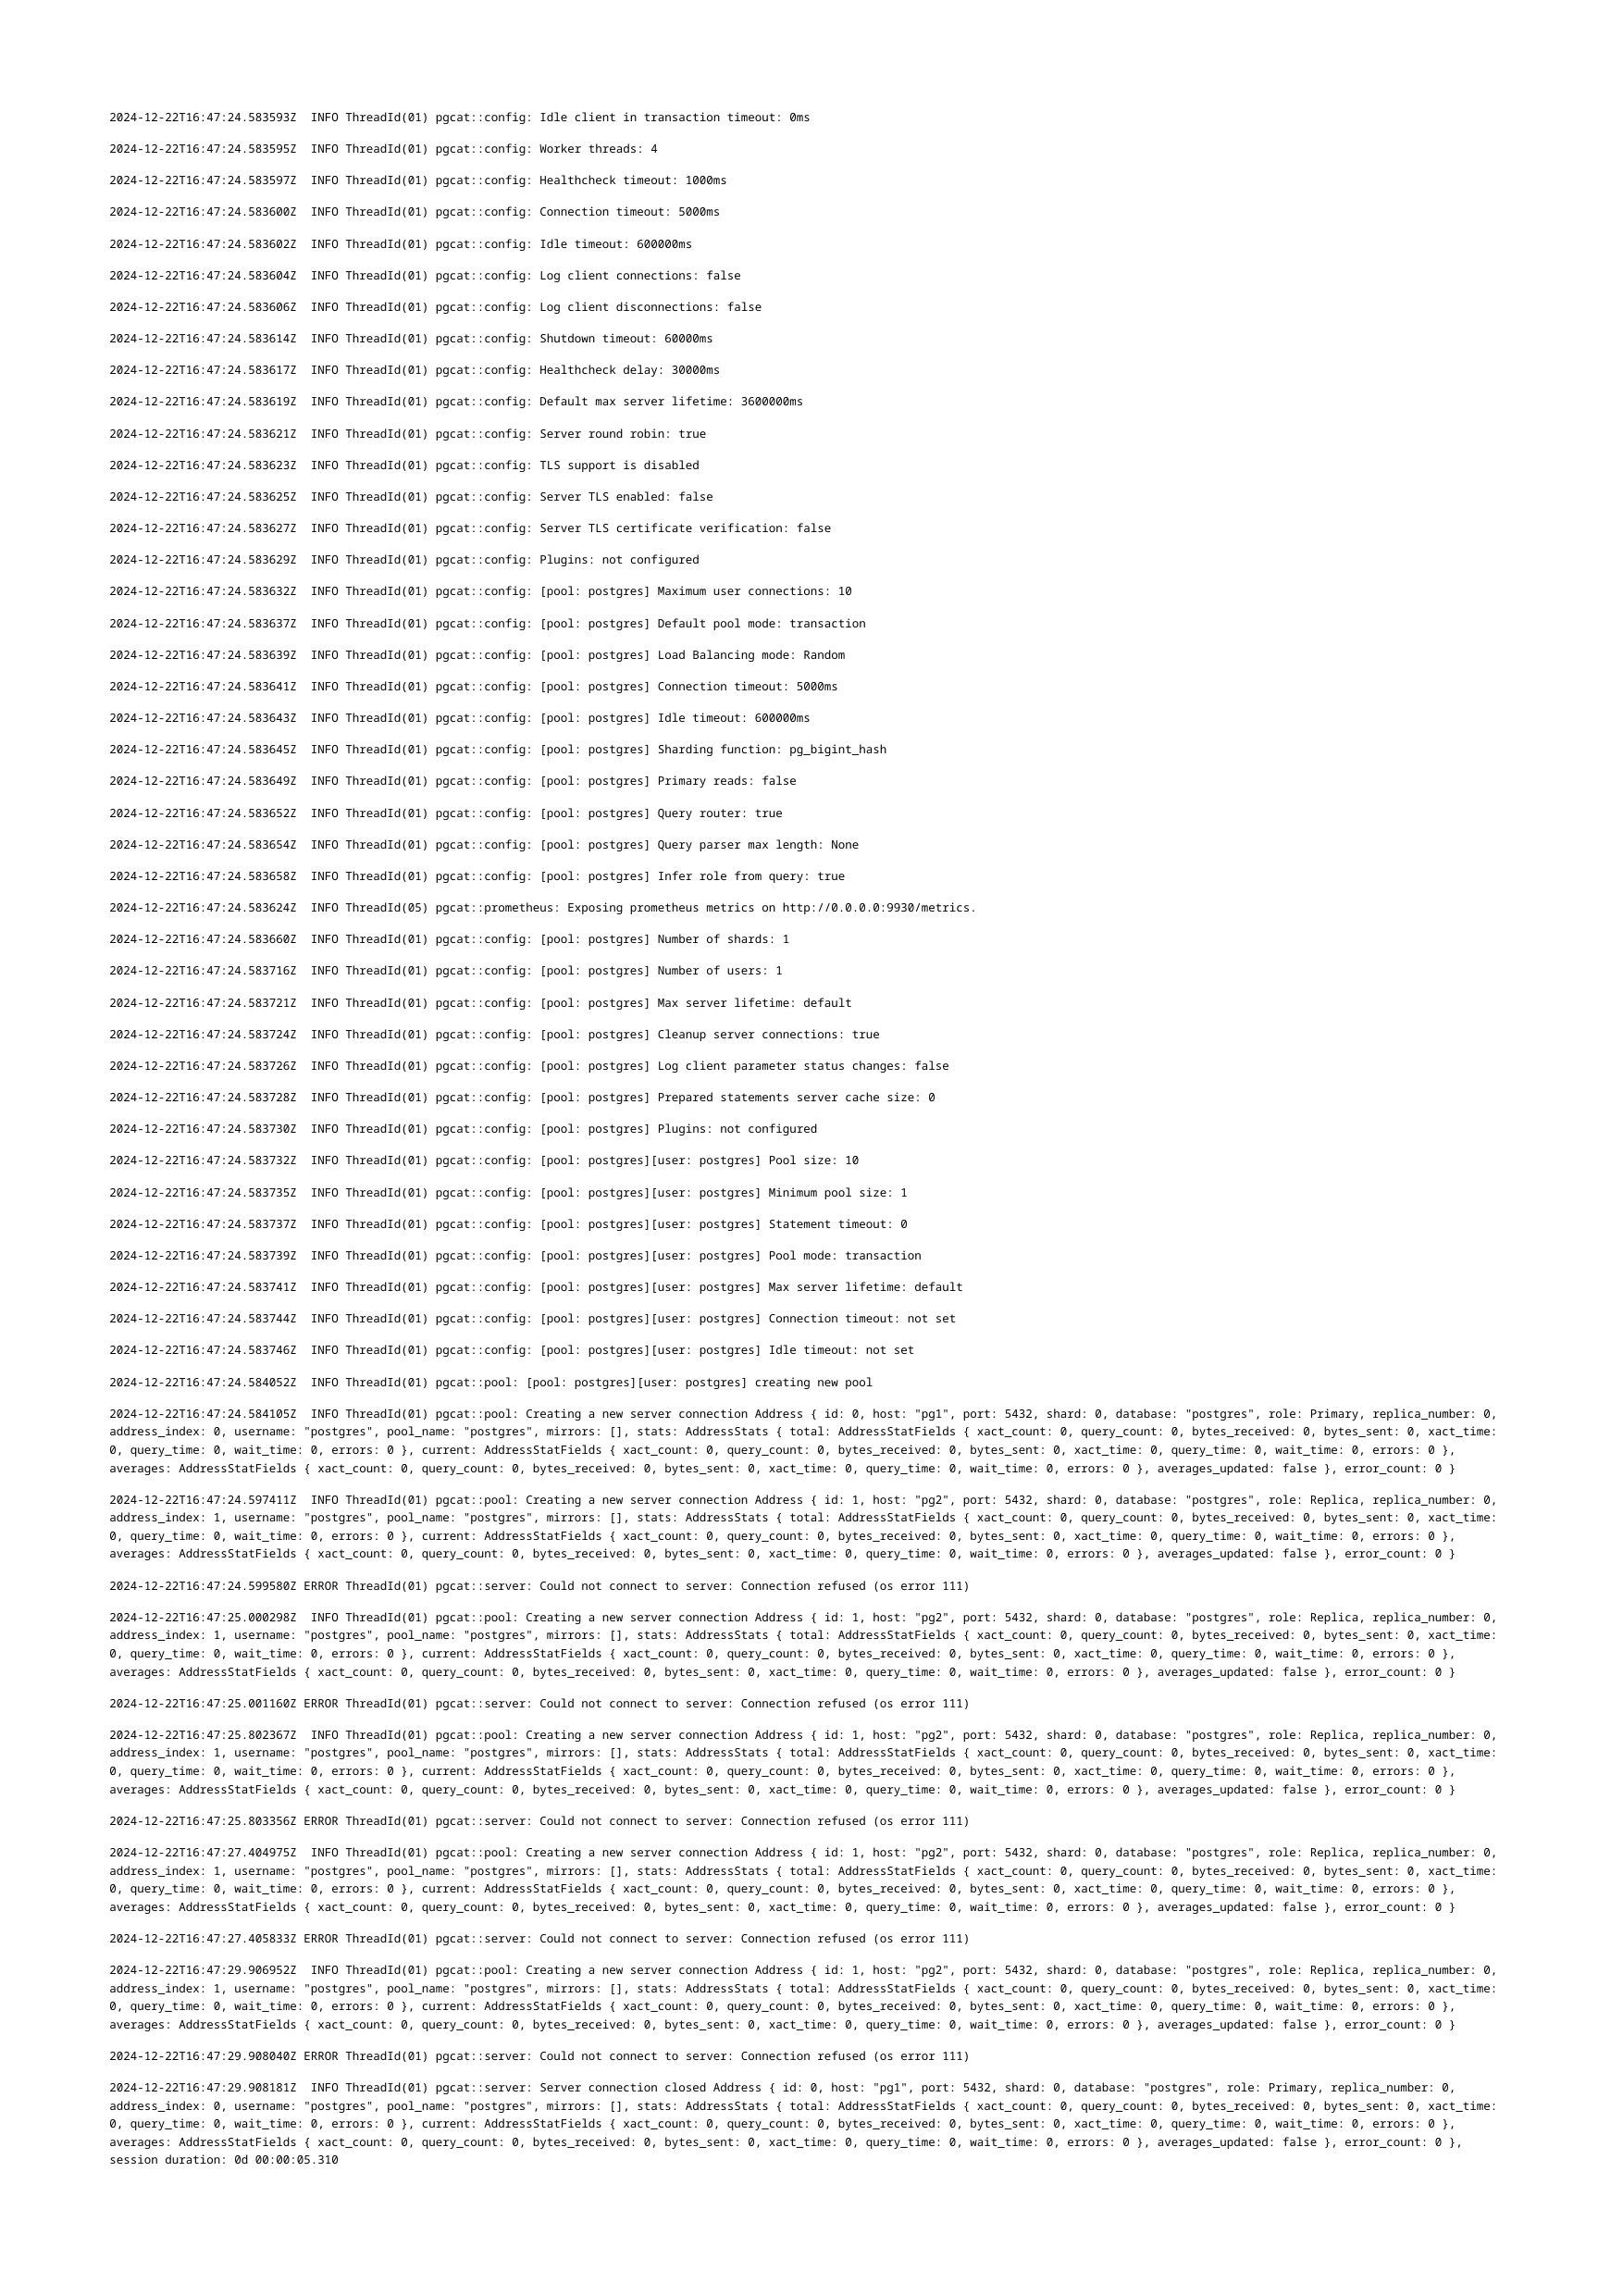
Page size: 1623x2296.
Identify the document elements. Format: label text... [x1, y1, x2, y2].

text 2024-12-22T16:47:24.583619Z INFO ThreadId(01) pgcat::config: Default max server lifetime: 3600000ms [109, 394, 1514, 410]
text 2024-12-22T16:47:24.583660Z INFO ThreadId(01) pgcat::config: [pool: postgres] Number of shards: 1 [109, 931, 1514, 947]
text 2024-12-22T16:47:27.405833Z ERROR ThreadId(01) pgcat::server: Could not connect to server: Connection refused (os error 111) [109, 1930, 1514, 1946]
text 2024-12-22T16:47:24.583639Z INFO ThreadId(01) pgcat::config: [pool: postgres] Load Balancing mode: Random [109, 647, 1514, 663]
text 2024-12-22T16:47:24.583624Z INFO ThreadId(05) pgcat::prometheus: Exposing prometheus metrics on http://0.0.0.0:9930/metrics. [109, 900, 1514, 915]
text 2024-12-22T16:47:24.583654Z INFO ThreadId(01) pgcat::config: [pool: postgres] Query parser max length: None [109, 837, 1514, 852]
text 2024-12-22T16:47:24.583735Z INFO ThreadId(01) pgcat::config: [pool: postgres][user: postgres] Minimum pool size: 1 [109, 1185, 1514, 1200]
text 2024-12-22T16:47:24.583602Z INFO ThreadId(01) pgcat::config: Idle timeout: 600000ms [109, 236, 1514, 252]
text 2024-12-22T16:47:24.583595Z INFO ThreadId(01) pgcat::config: Worker threads: 4 [109, 141, 1514, 156]
text 2024-12-22T16:47:24.583621Z INFO ThreadId(01) pgcat::config: Server round robin: true [109, 426, 1514, 441]
text 2024-12-22T16:47:29.908040Z ERROR ThreadId(01) pgcat::server: Could not connect to server: Connection refused (os error 111) [109, 2048, 1514, 2064]
text 2024-12-22T16:47:24.583658Z INFO ThreadId(01) pgcat::config: [pool: postgres] Infer role from query: true [109, 868, 1514, 884]
text 2024-12-22T16:47:24.583637Z INFO ThreadId(01) pgcat::config: [pool: postgres] Default pool mode: transaction [109, 615, 1514, 631]
text 2024-12-22T16:47:24.583721Z INFO ThreadId(01) pgcat::config: [pool: postgres] Max server lifetime: default [109, 995, 1514, 1011]
text 2024-12-22T16:47:24.583604Z INFO ThreadId(01) pgcat::config: Log client connections: false [109, 267, 1514, 283]
text 2024-12-22T16:47:25.803356Z ERROR ThreadId(01) pgcat::server: Could not connect to server: Connection refused (os error 111) [109, 1813, 1514, 1829]
text 2024-12-22T16:47:24.583726Z INFO ThreadId(01) pgcat::config: [pool: postgres] Log client parameter status changes: false [109, 1058, 1514, 1074]
text 2024-12-22T16:47:24.583600Z INFO ThreadId(01) pgcat::config: Connection timeout: 5000ms [109, 205, 1514, 220]
text 2024-12-22T16:47:29.908181Z INFO ThreadId(01) pgcat::server: Server connection closed Address { id: 0, host: "pg1", port: 5432, shard: 0, database: "postgres", role: Primary, replica_number: 0, address_index: 0, username: "postgres", pool_name: "postgres", mirrors: [], stats: AddressStats { total: AddressStatFields { xact_count: 0, query_count: 0, bytes_received: 0, bytes_sent: 0, xact_time: 0, query_time: 0, wait_time: 0, errors: 0 }, current: AddressStatFields { xact_count: 0, query_count: 0, bytes_received: 0, bytes_sent: 0, xact_time: 0, query_time: 0, wait_time: 0, errors: 0 }, averages: AddressStatFields { xact_count: 0, query_count: 0, bytes_received: 0, bytes_sent: 0, xact_time: 0, query_time: 0, wait_time: 0, errors: 0 }, averages_updated: false }, error_count: 0 }, session duration: 0d 00:00:05.310 [109, 2079, 1514, 2168]
text 2024-12-22T16:47:24.583593Z INFO ThreadId(01) pgcat::config: Idle client in transaction timeout: 0ms [109, 109, 1514, 125]
text 2024-12-22T16:47:24.597411Z INFO ThreadId(01) pgcat::pool: Creating a new server connection Address { id: 1, host: "pg2", port: 5432, shard: 0, database: "postgres", role: Replica, replica_number: 0, address_index: 1, username: "postgres", pool_name: "postgres", mirrors: [], stats: AddressStats { total: AddressStatFields { xact_count: 0, query_count: 0, bytes_received: 0, bytes_sent: 0, xact_time: 0, query_time: 0, wait_time: 0, errors: 0 }, current: AddressStatFields { xact_count: 0, query_count: 0, bytes_received: 0, bytes_sent: 0, xact_time: 0, query_time: 0, wait_time: 0, errors: 0 }, averages: AddressStatFields { xact_count: 0, query_count: 0, bytes_received: 0, bytes_sent: 0, xact_time: 0, query_time: 0, wait_time: 0, errors: 0 }, averages_updated: false }, error_count: 0 } [109, 1492, 1514, 1562]
text 2024-12-22T16:47:24.583732Z INFO ThreadId(01) pgcat::config: [pool: postgres][user: postgres] Pool size: 10 [109, 1153, 1514, 1169]
text 2024-12-22T16:47:24.583716Z INFO ThreadId(01) pgcat::config: [pool: postgres] Number of users: 1 [109, 963, 1514, 979]
text 2024-12-22T16:47:24.583627Z INFO ThreadId(01) pgcat::config: Server TLS certificate verification: false [109, 520, 1514, 536]
text 2024-12-22T16:47:24.583741Z INFO ThreadId(01) pgcat::config: [pool: postgres][user: postgres] Max server lifetime: default [109, 1279, 1514, 1295]
text 2024-12-22T16:47:24.583652Z INFO ThreadId(01) pgcat::config: [pool: postgres] Query router: true [109, 805, 1514, 821]
text 2024-12-22T16:47:24.583649Z INFO ThreadId(01) pgcat::config: [pool: postgres] Primary reads: false [109, 774, 1514, 789]
text 2024-12-22T16:47:24.583730Z INFO ThreadId(01) pgcat::config: [pool: postgres] Plugins: not configured [109, 1121, 1514, 1136]
text 2024-12-22T16:47:24.583641Z INFO ThreadId(01) pgcat::config: [pool: postgres] Connection timeout: 5000ms [109, 678, 1514, 694]
text 2024-12-22T16:47:25.000298Z INFO ThreadId(01) pgcat::pool: Creating a new server connection Address { id: 1, host: "pg2", port: 5432, shard: 0, database: "postgres", role: Replica, replica_number: 0, address_index: 1, username: "postgres", pool_name: "postgres", mirrors: [], stats: AddressStats { total: AddressStatFields { xact_count: 0, query_count: 0, bytes_received: 0, bytes_sent: 0, xact_time: 0, query_time: 0, wait_time: 0, errors: 0 }, current: AddressStatFields { xact_count: 0, query_count: 0, bytes_received: 0, bytes_sent: 0, xact_time: 0, query_time: 0, wait_time: 0, errors: 0 }, averages: AddressStatFields { xact_count: 0, query_count: 0, bytes_received: 0, bytes_sent: 0, xact_time: 0, query_time: 0, wait_time: 0, errors: 0 }, averages_updated: false }, error_count: 0 } [109, 1609, 1514, 1680]
text 2024-12-22T16:47:24.583597Z INFO ThreadId(01) pgcat::config: Healthcheck timeout: 1000ms [109, 172, 1514, 188]
text 2024-12-22T16:47:24.583632Z INFO ThreadId(01) pgcat::config: [pool: postgres] Maximum user connections: 10 [109, 584, 1514, 600]
text 2024-12-22T16:47:24.583728Z INFO ThreadId(01) pgcat::config: [pool: postgres] Prepared statements server cache size: 0 [109, 1089, 1514, 1105]
text 2024-12-22T16:47:24.583617Z INFO ThreadId(01) pgcat::config: Healthcheck delay: 30000ms [109, 362, 1514, 378]
text 2024-12-22T16:47:24.599580Z ERROR ThreadId(01) pgcat::server: Could not connect to server: Connection refused (os error 111) [109, 1578, 1514, 1594]
text 2024-12-22T16:47:27.404975Z INFO ThreadId(01) pgcat::pool: Creating a new server connection Address { id: 1, host: "pg2", port: 5432, shard: 0, database: "postgres", role: Replica, replica_number: 0, address_index: 1, username: "postgres", pool_name: "postgres", mirrors: [], stats: AddressStats { total: AddressStatFields { xact_count: 0, query_count: 0, bytes_received: 0, bytes_sent: 0, xact_time: 0, query_time: 0, wait_time: 0, errors: 0 }, current: AddressStatFields { xact_count: 0, query_count: 0, bytes_received: 0, bytes_sent: 0, xact_time: 0, query_time: 0, wait_time: 0, errors: 0 }, averages: AddressStatFields { xact_count: 0, query_count: 0, bytes_received: 0, bytes_sent: 0, xact_time: 0, query_time: 0, wait_time: 0, errors: 0 }, averages_updated: false }, error_count: 0 } [109, 1844, 1514, 1915]
text 2024-12-22T16:47:24.583645Z INFO ThreadId(01) pgcat::config: [pool: postgres] Sharding function: pg_bigint_hash [109, 741, 1514, 757]
text 2024-12-22T16:47:24.583606Z INFO ThreadId(01) pgcat::config: Log client disconnections: false [109, 299, 1514, 315]
text 2024-12-22T16:47:25.001160Z ERROR ThreadId(01) pgcat::server: Could not connect to server: Connection refused (os error 111) [109, 1695, 1514, 1711]
text 2024-12-22T16:47:24.583614Z INFO ThreadId(01) pgcat::config: Shutdown timeout: 60000ms [109, 330, 1514, 346]
text 2024-12-22T16:47:24.583737Z INFO ThreadId(01) pgcat::config: [pool: postgres][user: postgres] Statement timeout: 0 [109, 1216, 1514, 1232]
text 2024-12-22T16:47:24.583744Z INFO ThreadId(01) pgcat::config: [pool: postgres][user: postgres] Connection timeout: not set [109, 1310, 1514, 1326]
text 2024-12-22T16:47:24.583623Z INFO ThreadId(01) pgcat::config: TLS support is disabled [109, 457, 1514, 473]
text 2024-12-22T16:47:24.583625Z INFO ThreadId(01) pgcat::config: Server TLS enabled: false [109, 489, 1514, 504]
text 2024-12-22T16:47:24.583629Z INFO ThreadId(01) pgcat::config: Plugins: not configured [109, 552, 1514, 567]
text 2024-12-22T16:47:24.583739Z INFO ThreadId(01) pgcat::config: [pool: postgres][user: postgres] Pool mode: transaction [109, 1247, 1514, 1263]
text 2024-12-22T16:47:24.584105Z INFO ThreadId(01) pgcat::pool: Creating a new server connection Address { id: 0, host: "pg1", port: 5432, shard: 0, database: "postgres", role: Primary, replica_number: 0, address_index: 0, username: "postgres", pool_name: "postgres", mirrors: [], stats: AddressStats { total: AddressStatFields { xact_count: 0, query_count: 0, bytes_received: 0, bytes_sent: 0, xact_time: 0, query_time: 0, wait_time: 0, errors: 0 }, current: AddressStatFields { xact_count: 0, query_count: 0, bytes_received: 0, bytes_sent: 0, xact_time: 0, query_time: 0, wait_time: 0, errors: 0 }, averages: AddressStatFields { xact_count: 0, query_count: 0, bytes_received: 0, bytes_sent: 0, xact_time: 0, query_time: 0, wait_time: 0, errors: 0 }, averages_updated: false }, error_count: 0 } [109, 1406, 1514, 1476]
text 2024-12-22T16:47:29.906952Z INFO ThreadId(01) pgcat::pool: Creating a new server connection Address { id: 1, host: "pg2", port: 5432, shard: 0, database: "postgres", role: Replica, replica_number: 0, address_index: 1, username: "postgres", pool_name: "postgres", mirrors: [], stats: AddressStats { total: AddressStatFields { xact_count: 0, query_count: 0, bytes_received: 0, bytes_sent: 0, xact_time: 0, query_time: 0, wait_time: 0, errors: 0 }, current: AddressStatFields { xact_count: 0, query_count: 0, bytes_received: 0, bytes_sent: 0, xact_time: 0, query_time: 0, wait_time: 0, errors: 0 }, averages: AddressStatFields { xact_count: 0, query_count: 0, bytes_received: 0, bytes_sent: 0, xact_time: 0, query_time: 0, wait_time: 0, errors: 0 }, averages_updated: false }, error_count: 0 } [109, 1962, 1514, 2032]
text 2024-12-22T16:47:24.583643Z INFO ThreadId(01) pgcat::config: [pool: postgres] Idle timeout: 600000ms [109, 710, 1514, 726]
text 2024-12-22T16:47:25.802367Z INFO ThreadId(01) pgcat::pool: Creating a new server connection Address { id: 1, host: "pg2", port: 5432, shard: 0, database: "postgres", role: Replica, replica_number: 0, address_index: 1, username: "postgres", pool_name: "postgres", mirrors: [], stats: AddressStats { total: AddressStatFields { xact_count: 0, query_count: 0, bytes_received: 0, bytes_sent: 0, xact_time: 0, query_time: 0, wait_time: 0, errors: 0 }, current: AddressStatFields { xact_count: 0, query_count: 0, bytes_received: 0, bytes_sent: 0, xact_time: 0, query_time: 0, wait_time: 0, errors: 0 }, averages: AddressStatFields { xact_count: 0, query_count: 0, bytes_received: 0, bytes_sent: 0, xact_time: 0, query_time: 0, wait_time: 0, errors: 0 }, averages_updated: false }, error_count: 0 } [109, 1727, 1514, 1797]
text 2024-12-22T16:47:24.583724Z INFO ThreadId(01) pgcat::config: [pool: postgres] Cleanup server connections: true [109, 1026, 1514, 1042]
text 2024-12-22T16:47:24.583746Z INFO ThreadId(01) pgcat::config: [pool: postgres][user: postgres] Idle timeout: not set [109, 1343, 1514, 1359]
text 2024-12-22T16:47:24.584052Z INFO ThreadId(01) pgcat::pool: [pool: postgres][user: postgres] creating new pool [109, 1374, 1514, 1390]
